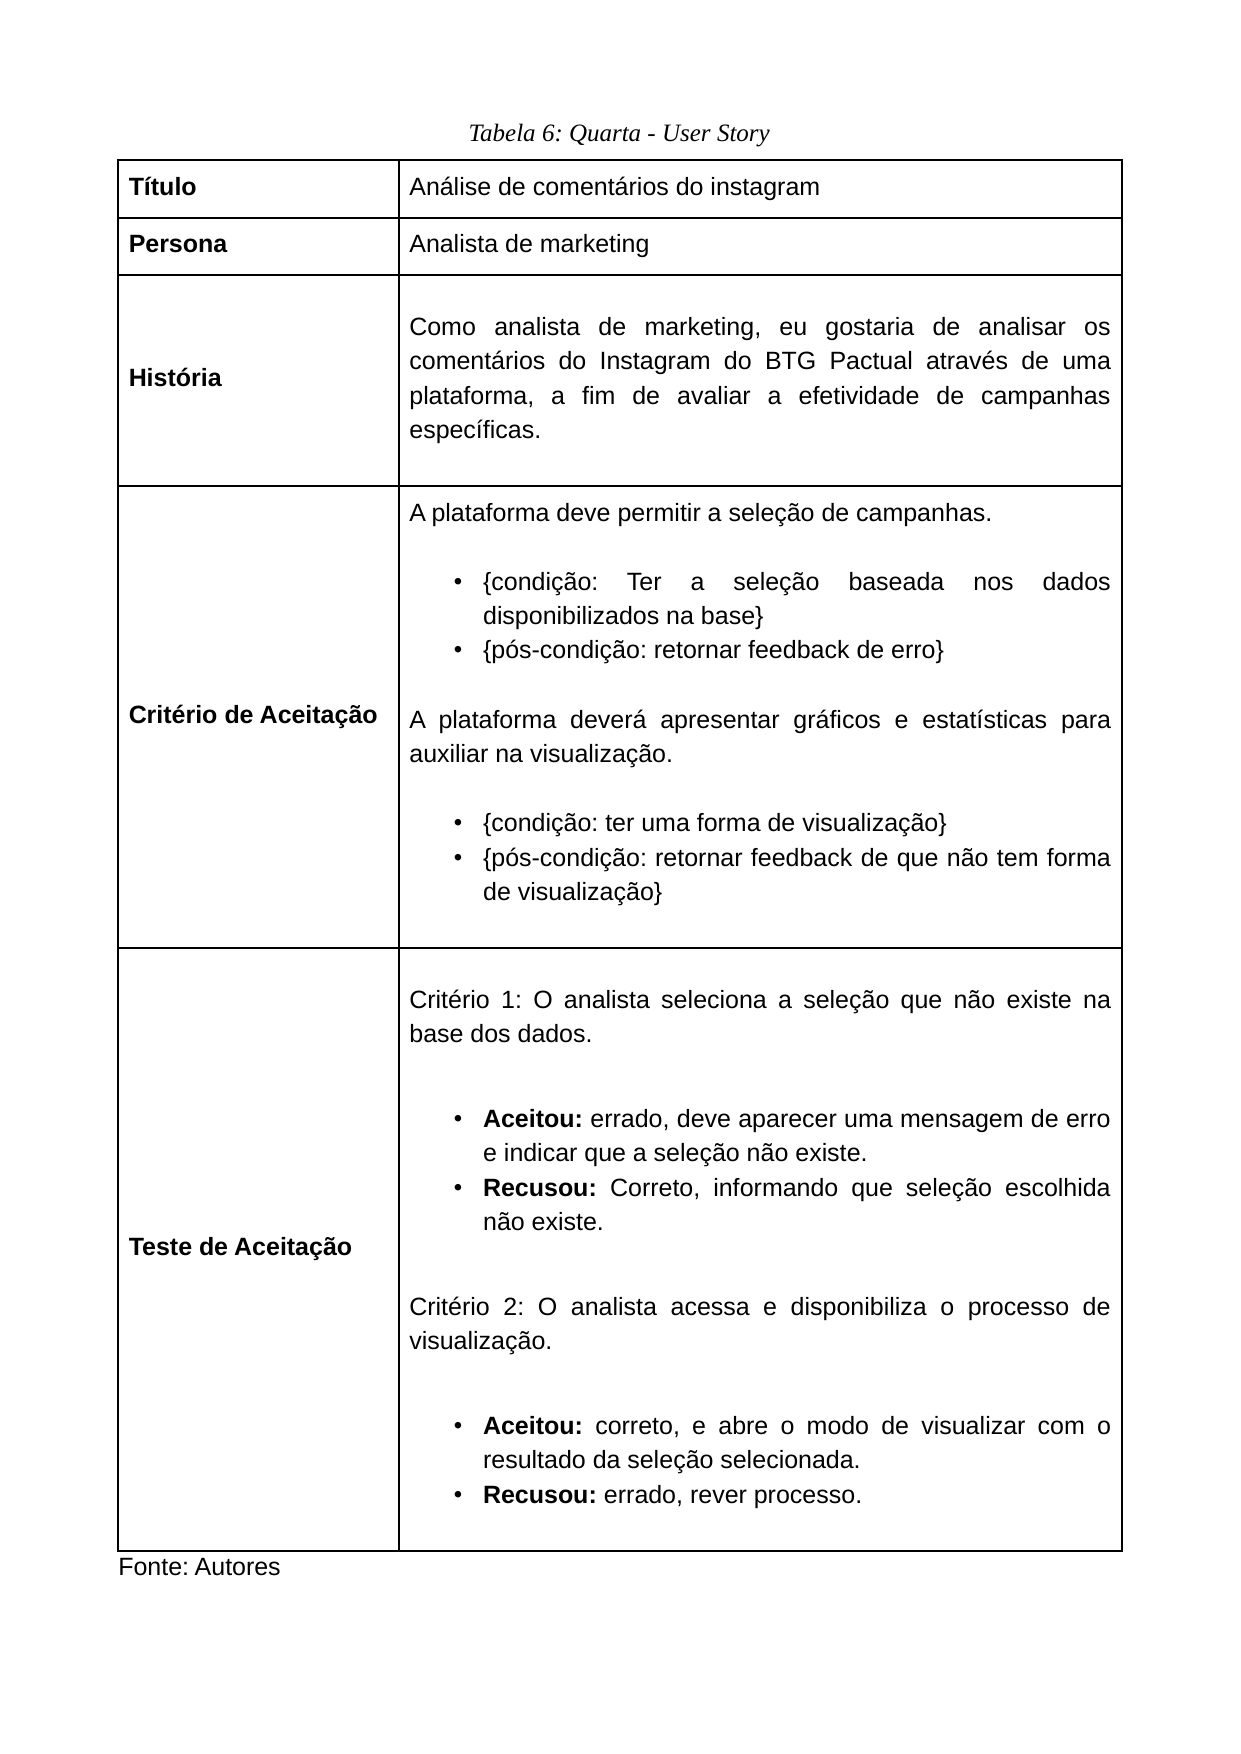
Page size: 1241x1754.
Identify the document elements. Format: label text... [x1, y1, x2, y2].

table_cell Como analista de marketing, eu gostaria de analisar os comentários do Instagram do BTG Pactual através de uma plataforma, a fim de avaliar a efetividade de campanhas específicas. [400, 276, 1121, 485]
table_cell História [119, 276, 398, 485]
text Tabela 6: Quarta - User Story [118, 118, 1122, 147]
text Fonte: Autores [118, 1552, 1122, 1581]
table_header Análise de comentários do instagram [400, 161, 1121, 217]
table_header Título [119, 161, 398, 217]
table_cell A plataforma deve permitir a seleção de campanhas. {condição: Ter a seleção baseada nos dados disponibilizados na base} {pós-condição: retornar feedback de erro} A plataforma deverá apresentar gráficos e estatísticas para auxiliar na visualização. {condição: ter uma forma de visualização} {pós-condição: retornar feedback de que não tem forma de visualização} [400, 487, 1121, 947]
table_cell Analista de marketing [400, 219, 1121, 274]
table_cell Persona [119, 219, 398, 274]
table_cell Critério 1: O analista seleciona a seleção que não existe na base dos dados. Aceitou: errado, deve aparecer uma mensagem de erro e indicar que a seleção não existe. Recusou: Correto, informando que seleção escolhida não existe. Critério 2: O analista acessa e disponibiliza o processo de visualização. Aceitou: correto, e abre o modo de visualizar com o resultado da seleção selecionada. Recusou: errado, rever processo. [400, 949, 1121, 1550]
table_cell Teste de Aceitação [119, 949, 398, 1550]
table_cell Critério de Aceitação [119, 487, 398, 947]
